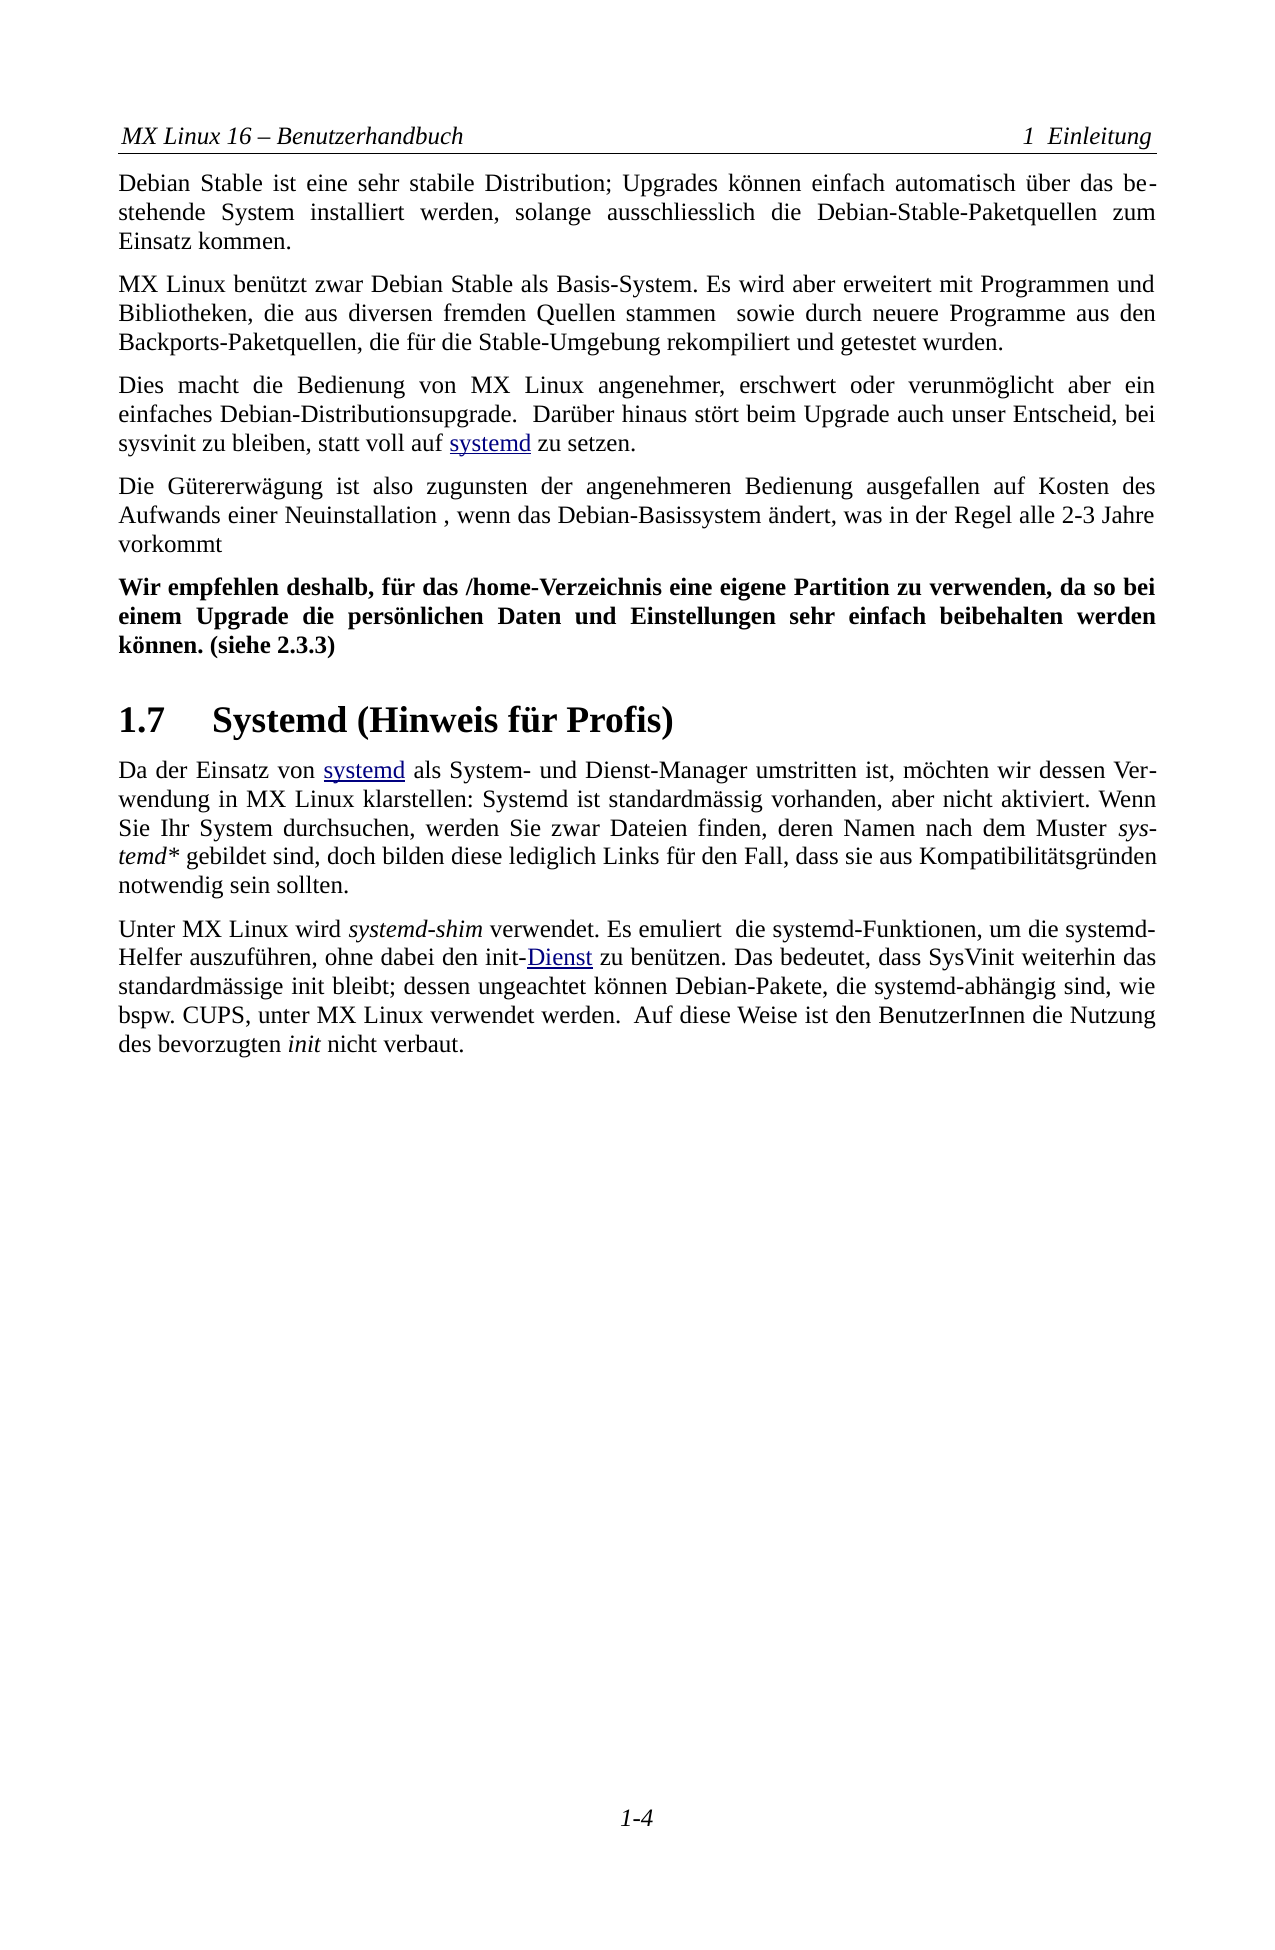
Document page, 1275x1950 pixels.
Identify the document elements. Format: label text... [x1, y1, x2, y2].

text Die Gütererwägung ist also zugunsten der angenehmeren Bedienung ausgefallen auf Kosten des Aufwands einer Neuinstallation , wenn das Debian-Basissystem ändert, was in der Regel alle 2-3 Jahre vorkommt [118, 471, 1157, 558]
subtitle 1.7 Systemd (Hinweis für Profis) [118, 697, 1157, 740]
text MX Linux benützt zwar Debian Stable als Basis-System. Es wird aber erweitert mit Programmen und Bibliotheken, die aus diversen fremden Quellen stammen sowie durch neuere Programme aus den Backports-Paketquellen, die für die Sta­ble-Umgebung rekompiliert und getestet wurden. [118, 269, 1157, 356]
text Debian Stable ist eine sehr stabile Distribution; Upgrades können einfach automatisch über das be­stehende System installiert werden, solange ausschliesslich die Debian-Stable-Paketquellen zum Einsatz kommen. [118, 168, 1157, 254]
text Dies macht die Bedienung von MX Linux angenehmer, erschwert oder verunmöglicht aber ein einfaches Debian-Distributions­up­grade. Darüber hinaus stört beim Upgrade auch unser Entscheid, bei sysvinit zu bleiben, statt voll auf systemd zu set­zen. [118, 370, 1157, 457]
text Da der Einsatz von systemd als System- und Dienst-Manager umstritten ist, möchten wir dessen Ver­wen­dung in MX Linux klarstellen: Systemd ist standardmässig vorhanden, aber nicht aktiviert. Wenn Sie Ihr System durchsuchen, werden Sie zwar Dateien finden, deren Namen nach dem Muster sys­temd* gebildet sind, doch bilden diese lediglich Links für den Fall, dass sie aus Kom­pa­ti­bilitätsgründen notwendig sein sollten. [118, 755, 1157, 899]
text Wir empfehlen deshalb, für das /home-Verzeichnis eine eigene Partition zu verwenden, da so bei einem Upgrade die persönlichen Daten und Einstellungen sehr einfach beibehalten werden können. (siehe 2.3.3) [118, 572, 1157, 659]
text Unter MX Linux wird systemd-shim verwendet. Es emuliert die systemd-Funktionen, um die systemd-Hel­fer auszuführen, ohne dabei den init-Dienst zu benützen. Das bedeutet, dass SysVinit weiterhin das stan­dardmässige init bleibt; dessen ungeachtet können Debian-Pakete, die systemd-abhängig sind, wie bspw. CUPS, unter MX Linux verwendet werden. Auf diese Weise ist den BenutzerInnen die Nutzung des be­vor­zugten init nicht verbaut. [118, 914, 1157, 1057]
